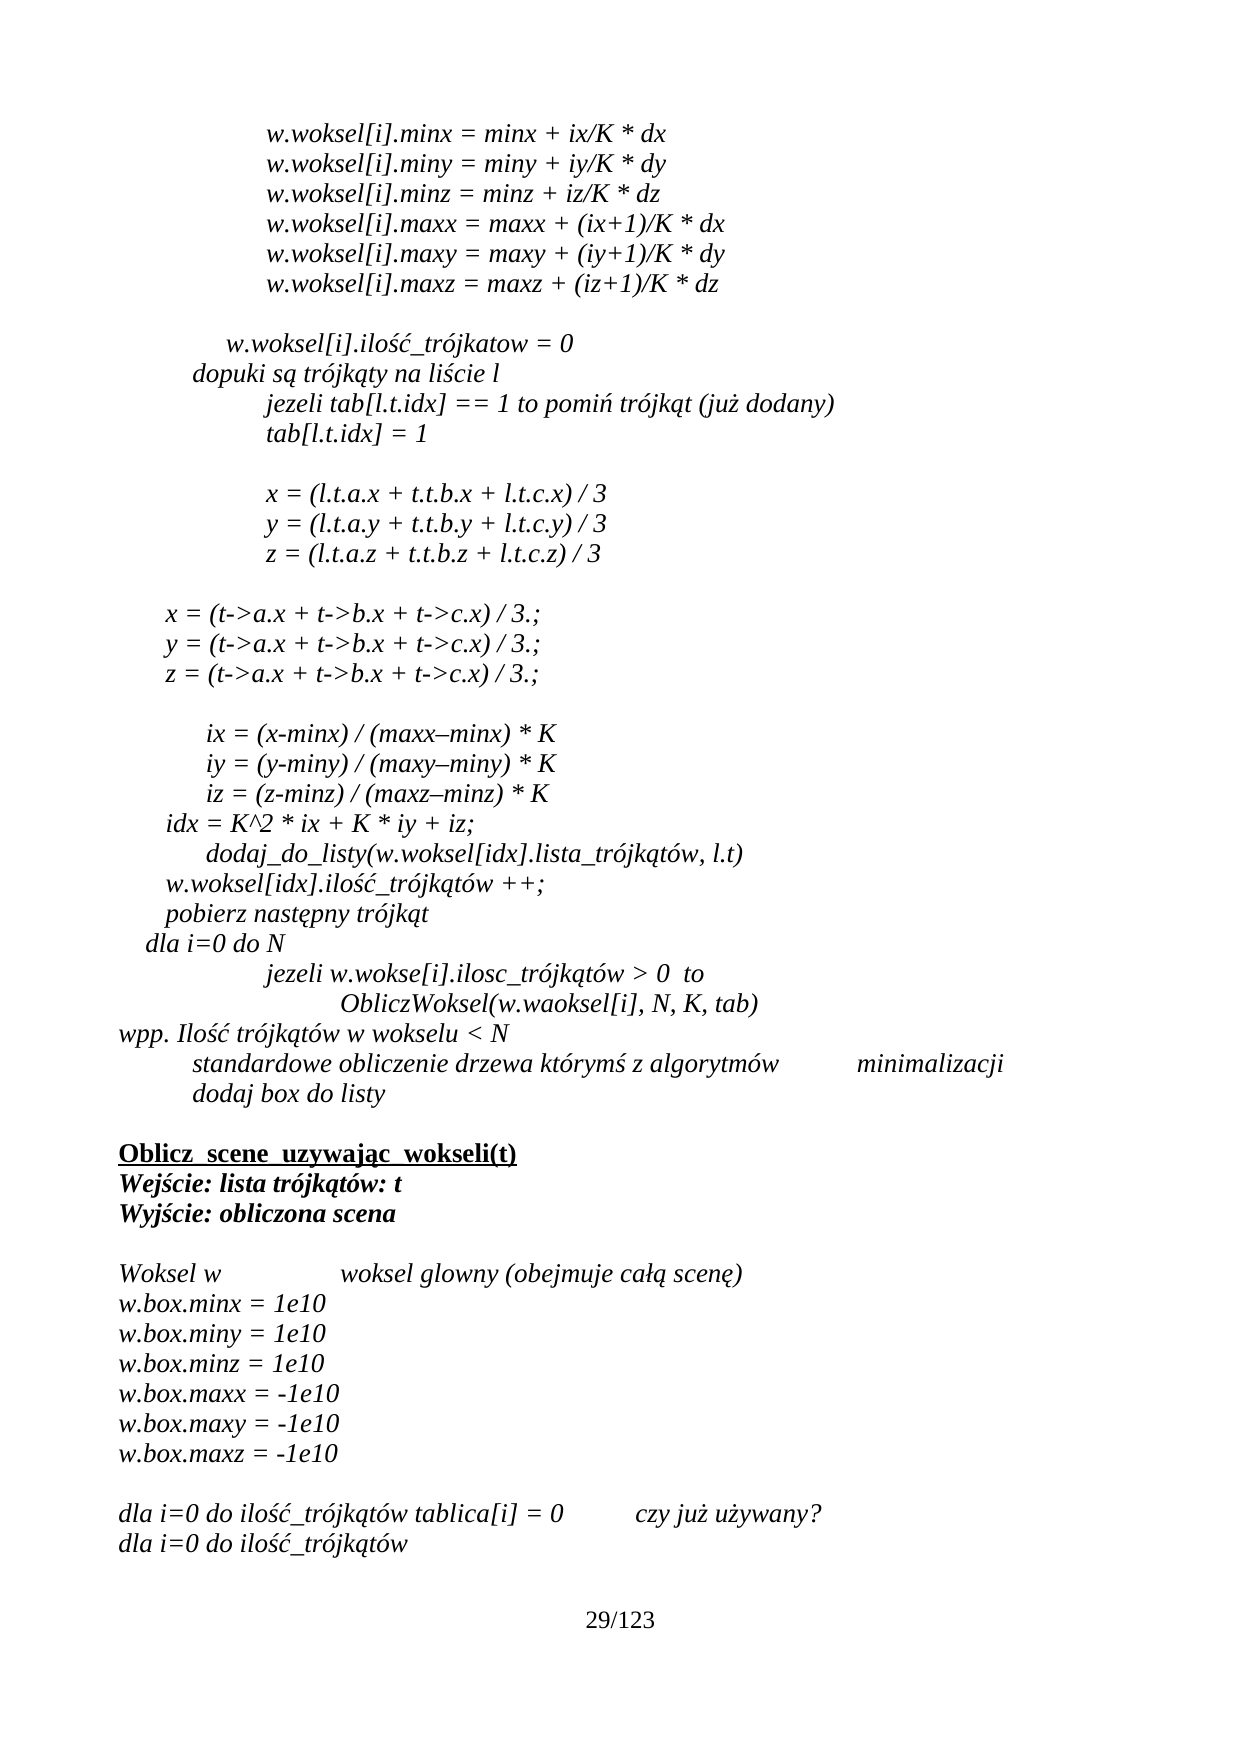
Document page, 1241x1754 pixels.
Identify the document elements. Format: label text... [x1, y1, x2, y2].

text ix = (x-minx) / (maxx–minx) * K [118, 718, 1122, 748]
text x = (t->a.x + t->b.x + t->c.x) / 3.; [118, 598, 1122, 628]
text dla i=0 do ilość_trójkątów tablica[i] = 0 czy już używany? [118, 1498, 1122, 1528]
text w.woksel[i].minz = minz + iz/K * dz [118, 178, 1122, 208]
text tab[l.t.idx] = 1 [118, 418, 1122, 448]
text jezeli w.wokse[i].ilosc_trójkątów > 0 to [118, 958, 1122, 988]
text w.box.miny = 1e10 [118, 1318, 1122, 1348]
text w.box.minx = 1e10 [118, 1288, 1122, 1318]
text w.box.maxz = -1e10 [118, 1438, 1122, 1468]
text idx = K^2 * ix + K * iy + iz; [118, 808, 1122, 838]
text w.woksel[i].maxx = maxx + (ix+1)/K * dx [118, 208, 1122, 238]
text z = (t->a.x + t->b.x + t->c.x) / 3.; [118, 658, 1122, 688]
text pobierz następny trójkąt [118, 898, 1122, 928]
text Oblicz_scene_uzywając_wokseli(t) [118, 1138, 1122, 1168]
text ObliczWoksel(w.waoksel[i], N, K, tab) [118, 988, 1122, 1018]
text w.woksel[idx].ilość_trójkątów ++; [118, 868, 1122, 898]
text Woksel w woksel glowny (obejmuje całą scenę) [118, 1258, 1122, 1288]
text w.woksel[i].minx = minx + ix/K * dx [118, 118, 1122, 148]
text standardowe obliczenie drzewa którymś z algorytmów minimalizacji [118, 1048, 1122, 1078]
text w.woksel[i].miny = miny + iy/K * dy [118, 148, 1122, 178]
text w.woksel[i].maxz = maxz + (iz+1)/K * dz [118, 268, 1122, 298]
text Wyjście: obliczona scena [118, 1198, 1122, 1228]
text jezeli tab[l.t.idx] == 1 to pomiń trójkąt (już dodany) [118, 388, 1122, 418]
text w.woksel[i].maxy = maxy + (iy+1)/K * dy [118, 238, 1122, 268]
text dodaj box do listy [118, 1078, 1122, 1108]
text dodaj_do_listy(w.woksel[idx].lista_trójkątów, l.t) [118, 838, 1122, 868]
text wpp. Ilość trójkątów w wokselu < N [118, 1018, 1122, 1048]
text w.box.minz = 1e10 [118, 1348, 1122, 1378]
text w.woksel[i].ilość_trójkatow = 0 [118, 328, 1122, 358]
text iy = (y-miny) / (maxy–miny) * K [118, 748, 1122, 778]
text y = (t->a.x + t->b.x + t->c.x) / 3.; [118, 628, 1122, 658]
text z = (l.t.a.z + t.t.b.z + l.t.c.z) / 3 [118, 538, 1122, 568]
text dla i=0 do N [118, 928, 1122, 958]
text Wejście: lista trójkątów: t [118, 1168, 1122, 1198]
text iz = (z-minz) / (maxz–minz) * K [118, 778, 1122, 808]
text w.box.maxy = -1e10 [118, 1408, 1122, 1438]
text w.box.maxx = -1e10 [118, 1378, 1122, 1408]
text y = (l.t.a.y + t.t.b.y + l.t.c.y) / 3 [118, 508, 1122, 538]
text x = (l.t.a.x + t.t.b.x + l.t.c.x) / 3 [118, 478, 1122, 508]
text dla i=0 do ilość_trójkątów [118, 1528, 1122, 1558]
text dopuki są trójkąty na liście l [118, 358, 1122, 388]
